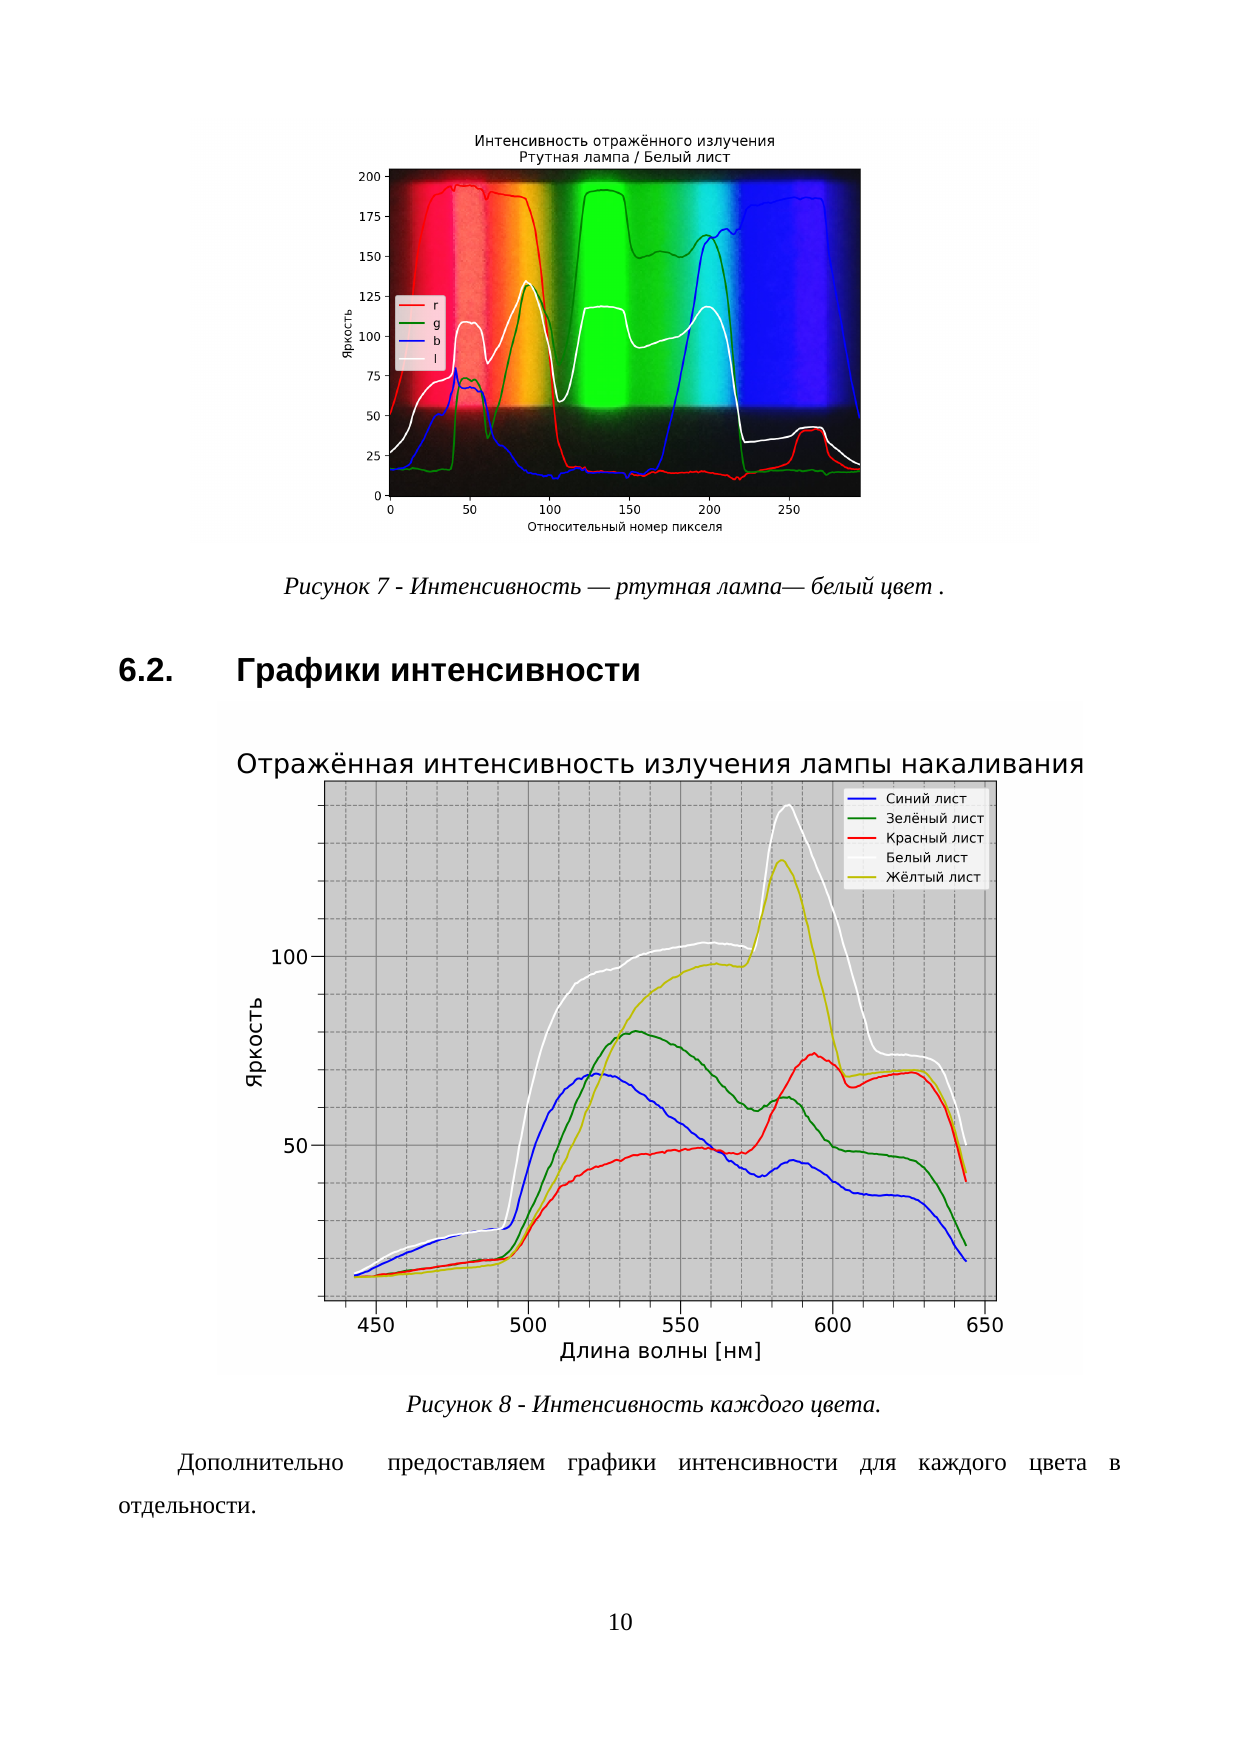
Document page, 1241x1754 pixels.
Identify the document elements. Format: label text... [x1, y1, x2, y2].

text Рисунок 8 - Интенсивность каждого цвета. [118, 1389, 1110, 1418]
text Рисунок 7 - Интенсивность — ртутная лампа— белый цвет . [118, 571, 1110, 600]
subtitle Графики интенсивности [118, 650, 1122, 688]
picture [190, 118, 1039, 543]
text Дополнительно предоставляем графики интенсивности для каждого цвета в отдельности. [118, 1447, 1122, 1518]
picture [216, 701, 1083, 1375]
